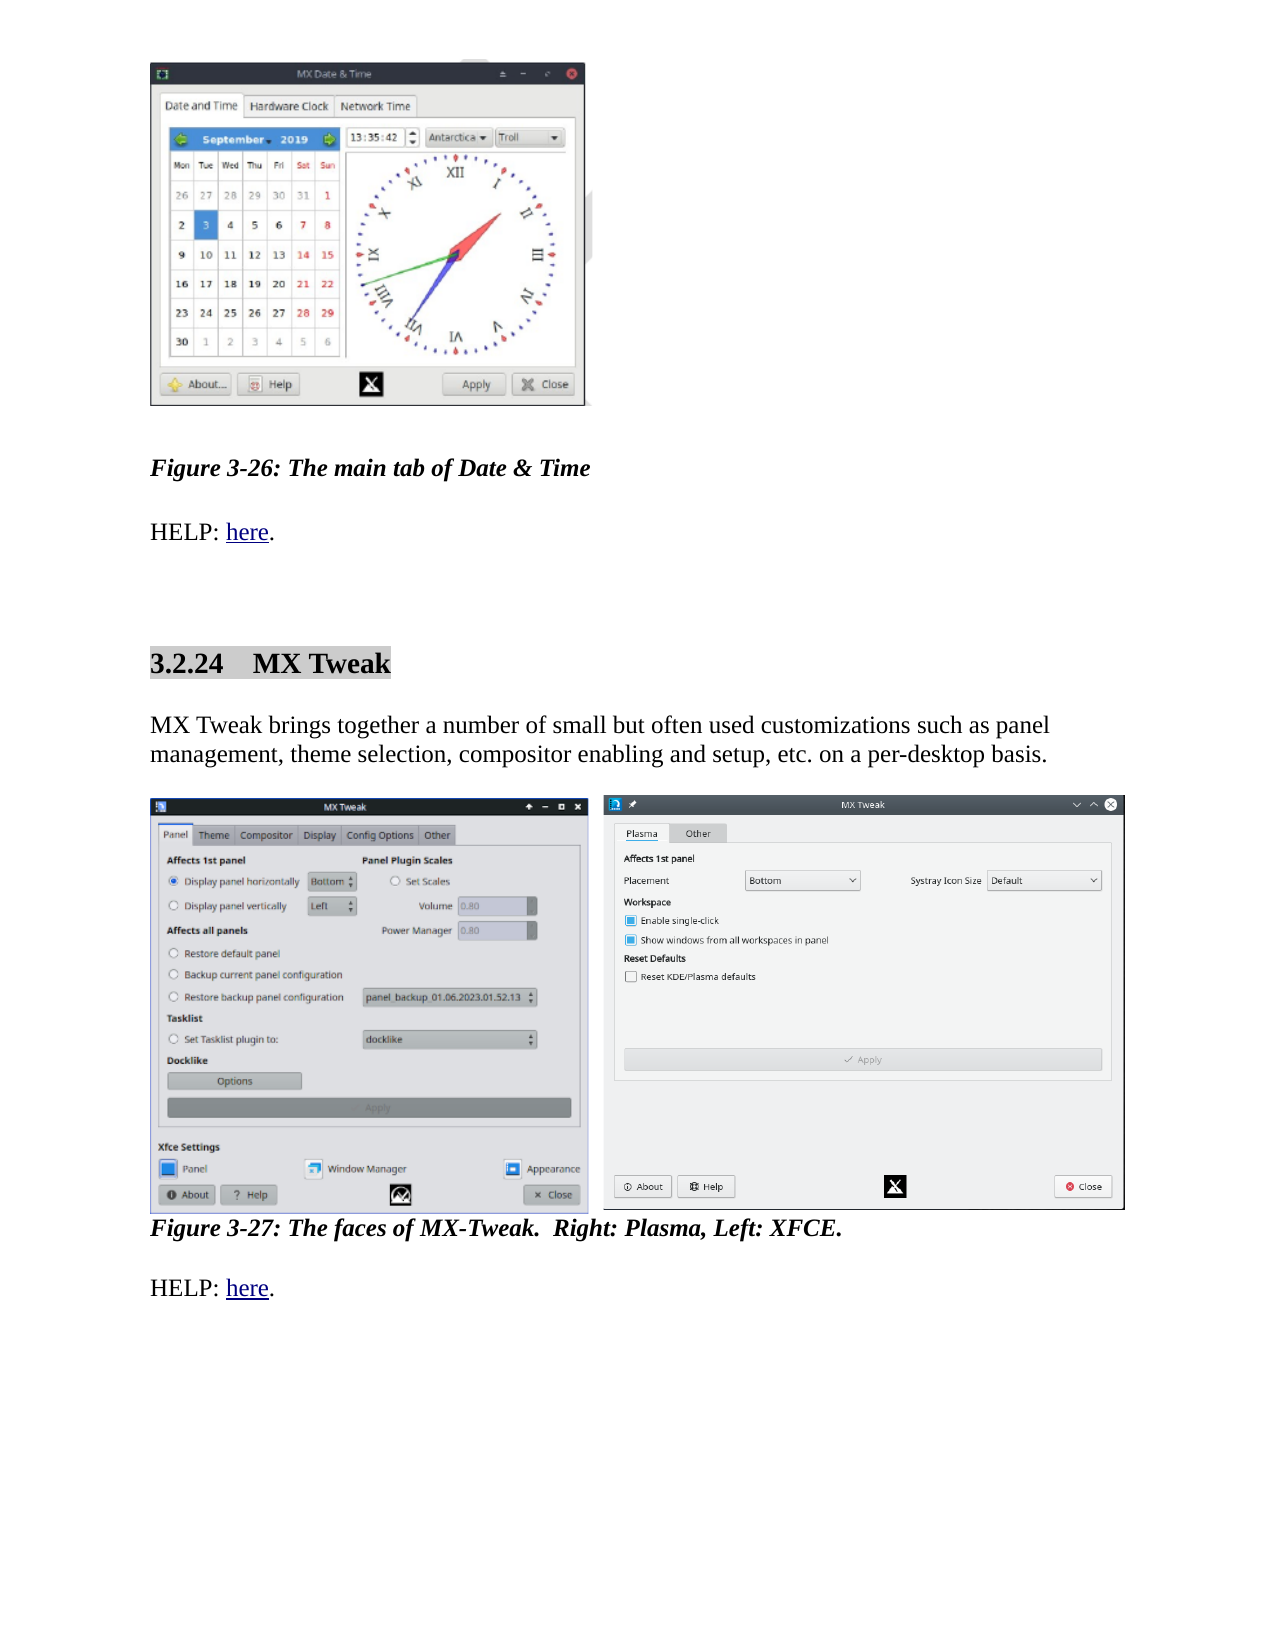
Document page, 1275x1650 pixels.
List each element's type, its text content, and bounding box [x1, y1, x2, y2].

picture [150, 59, 593, 406]
picture [150, 798, 589, 1214]
text Figure 3-27: The faces of MX-Tweak. Right: Plasma, Left: XFCE. [150, 799, 1125, 1242]
text HELP: here. [150, 517, 1125, 546]
text HELP: here. [150, 1273, 1125, 1302]
text MX Tweak brings together a number of small but often used customizations such as panel management, theme selection, compositor enabling and setup, etc. on a per-desktop basis. [150, 711, 1125, 768]
subtitle 3.2.24 MX Tweak [391, 646, 1125, 679]
picture [603, 795, 1125, 1210]
text Figure 3-26: The main tab of Date & Time [150, 453, 1125, 482]
